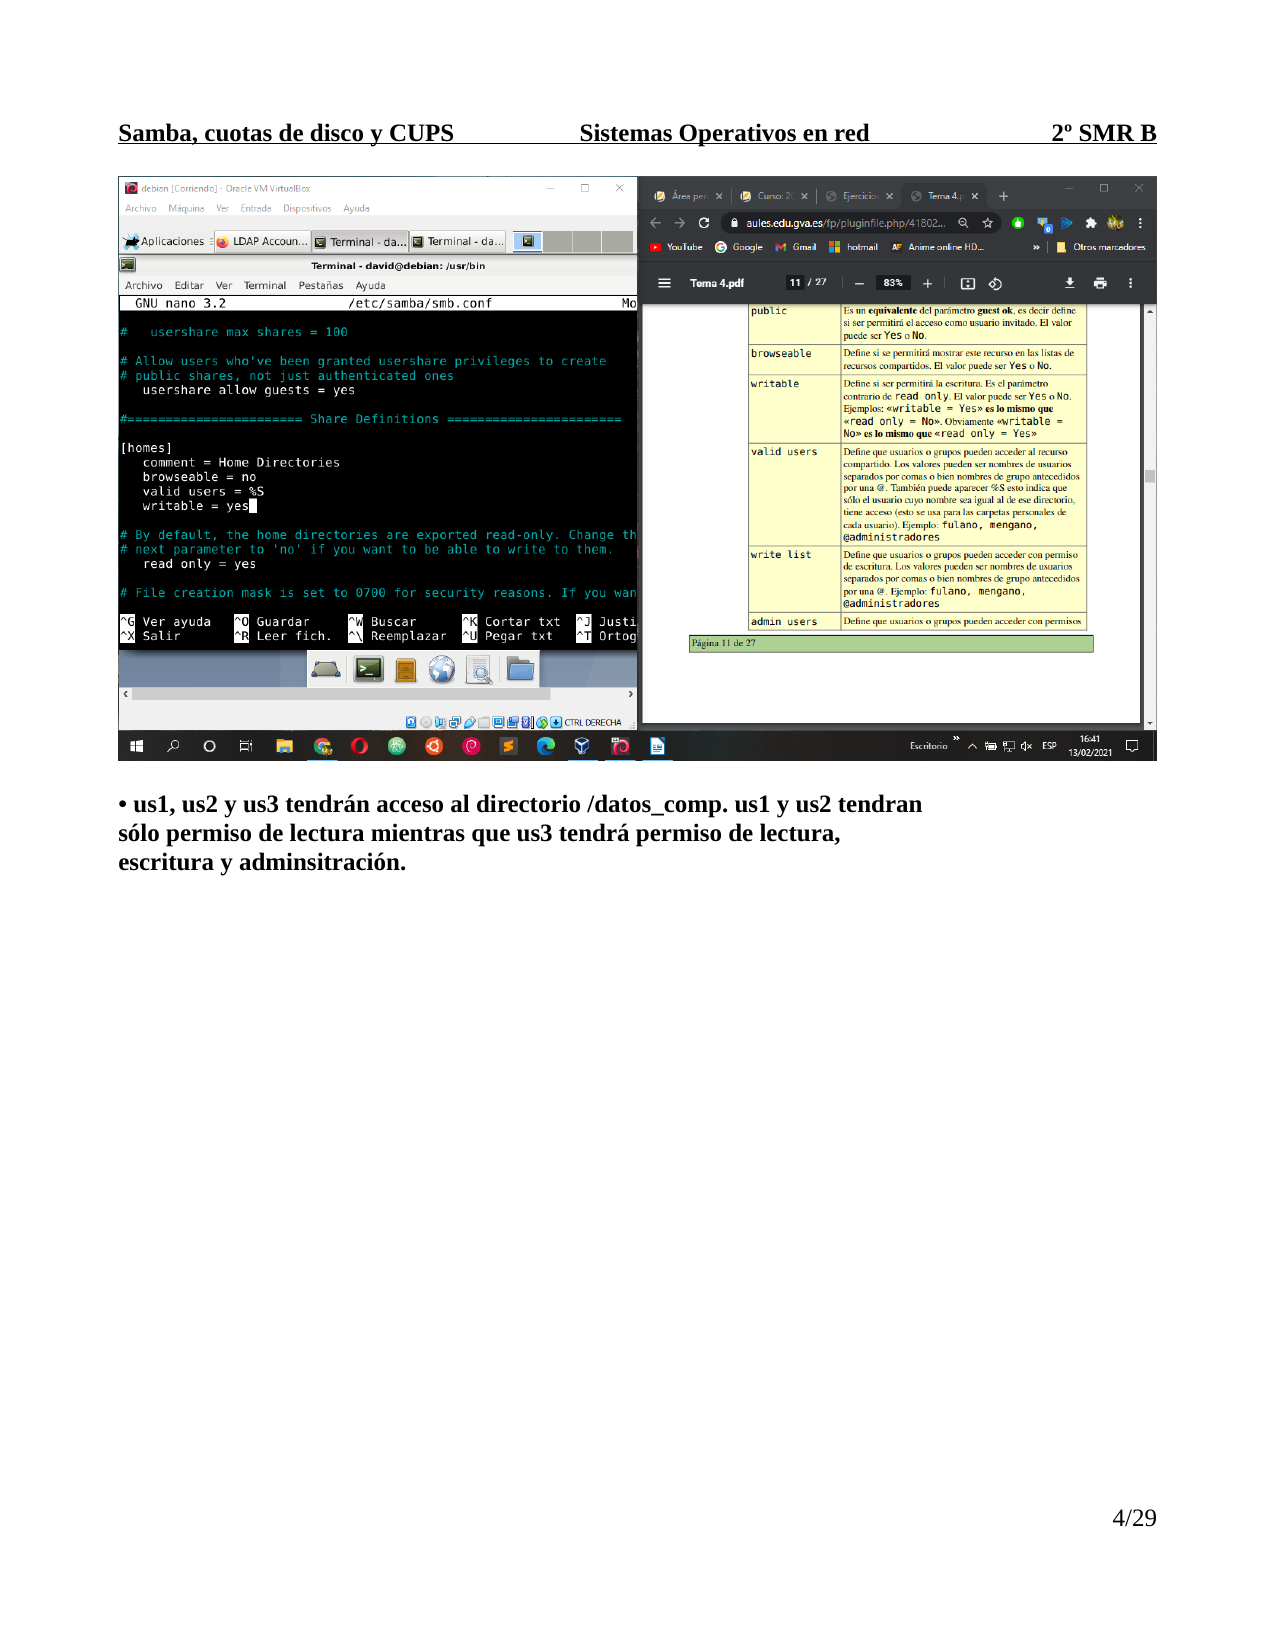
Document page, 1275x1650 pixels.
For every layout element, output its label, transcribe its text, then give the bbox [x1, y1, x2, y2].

text sólo permiso de lectura mientras que us3 tendrá permiso de lectura, [118, 818, 1157, 847]
picture [118, 176, 1157, 761]
text escritura y adminsitración. [118, 847, 1157, 875]
text • us1, us2 y us3 tendrán acceso al directorio /datos_comp. us1 y us2 tendran [118, 789, 1157, 818]
